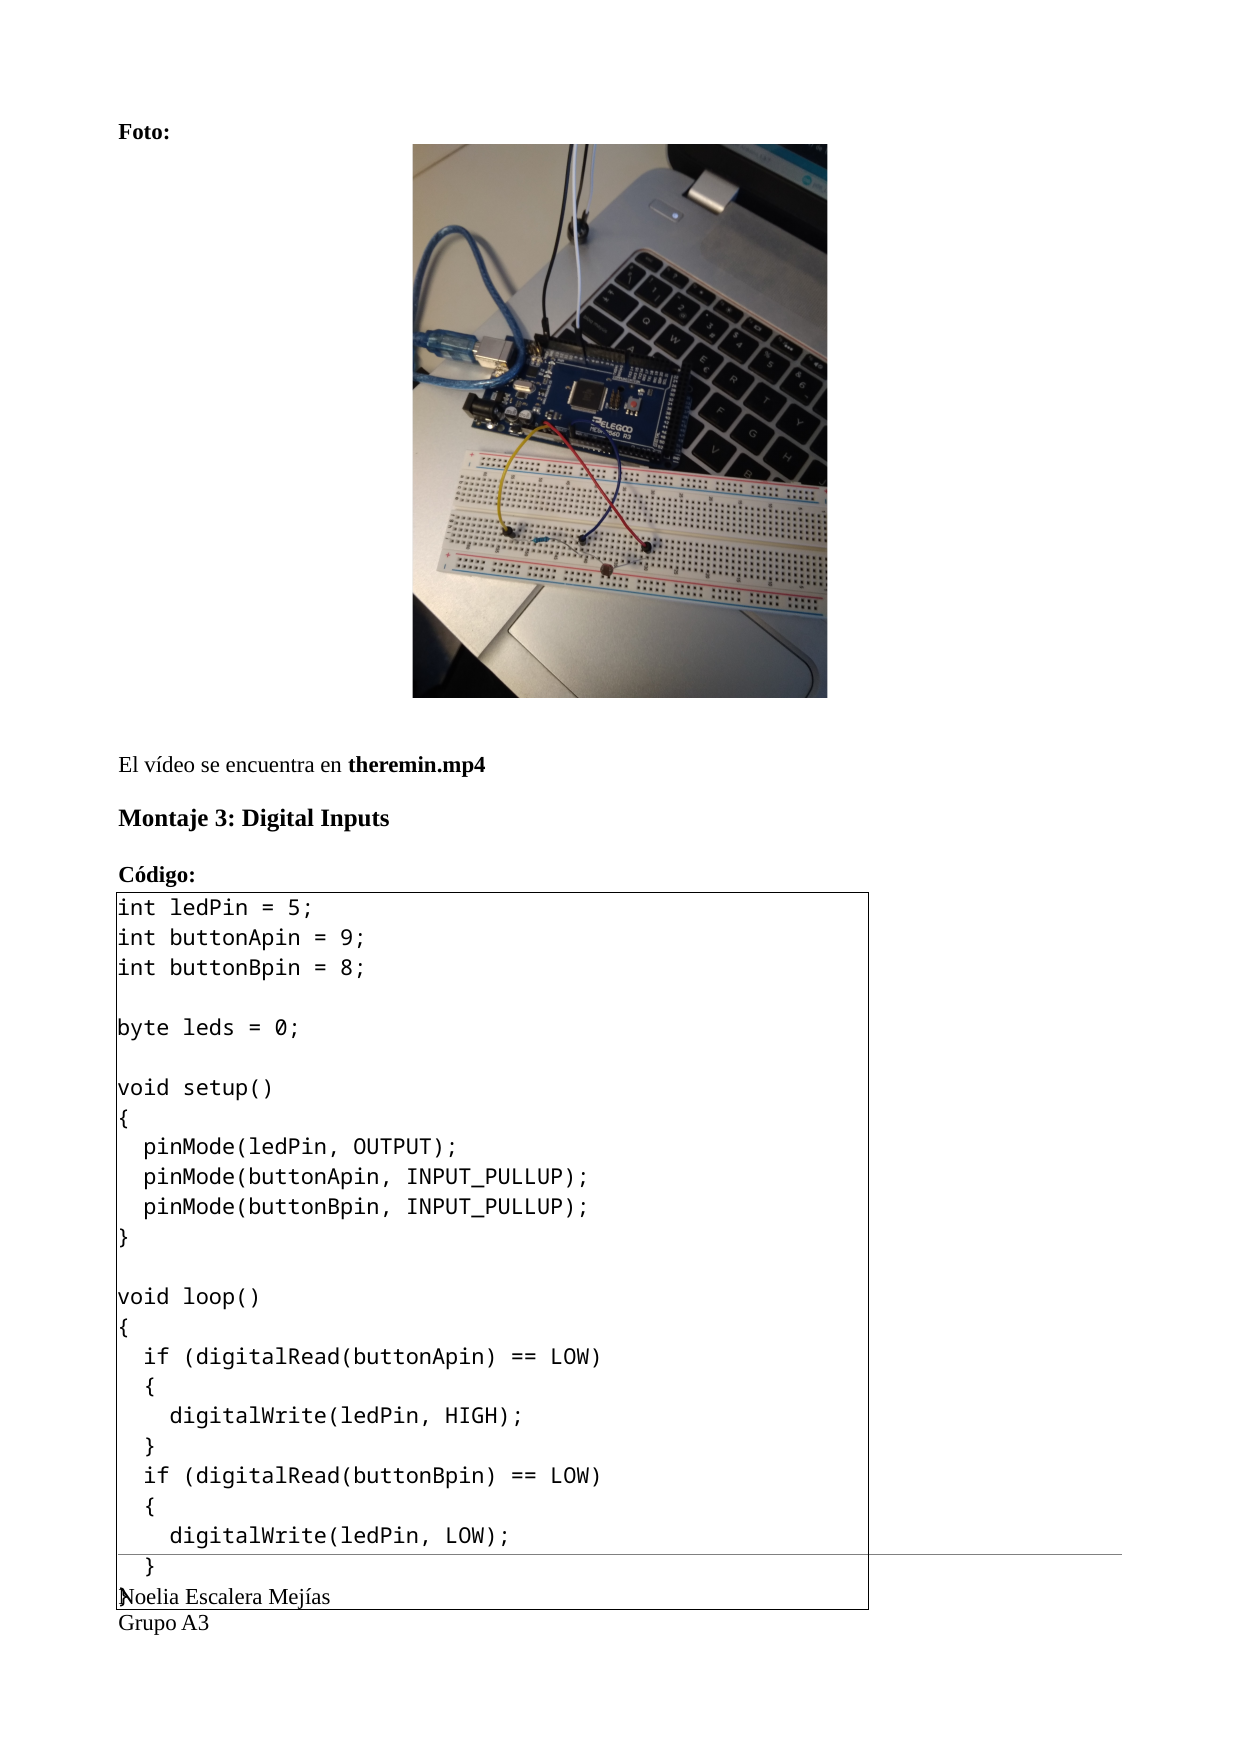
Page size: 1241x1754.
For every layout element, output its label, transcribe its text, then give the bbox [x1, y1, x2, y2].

text Código: [118, 861, 1122, 887]
text El vídeo se encuentra en theremin.mp4 [118, 751, 1122, 777]
picture [412, 144, 828, 698]
text Montaje 3: Digital Inputs [118, 803, 1122, 832]
text Foto: [118, 118, 1122, 144]
